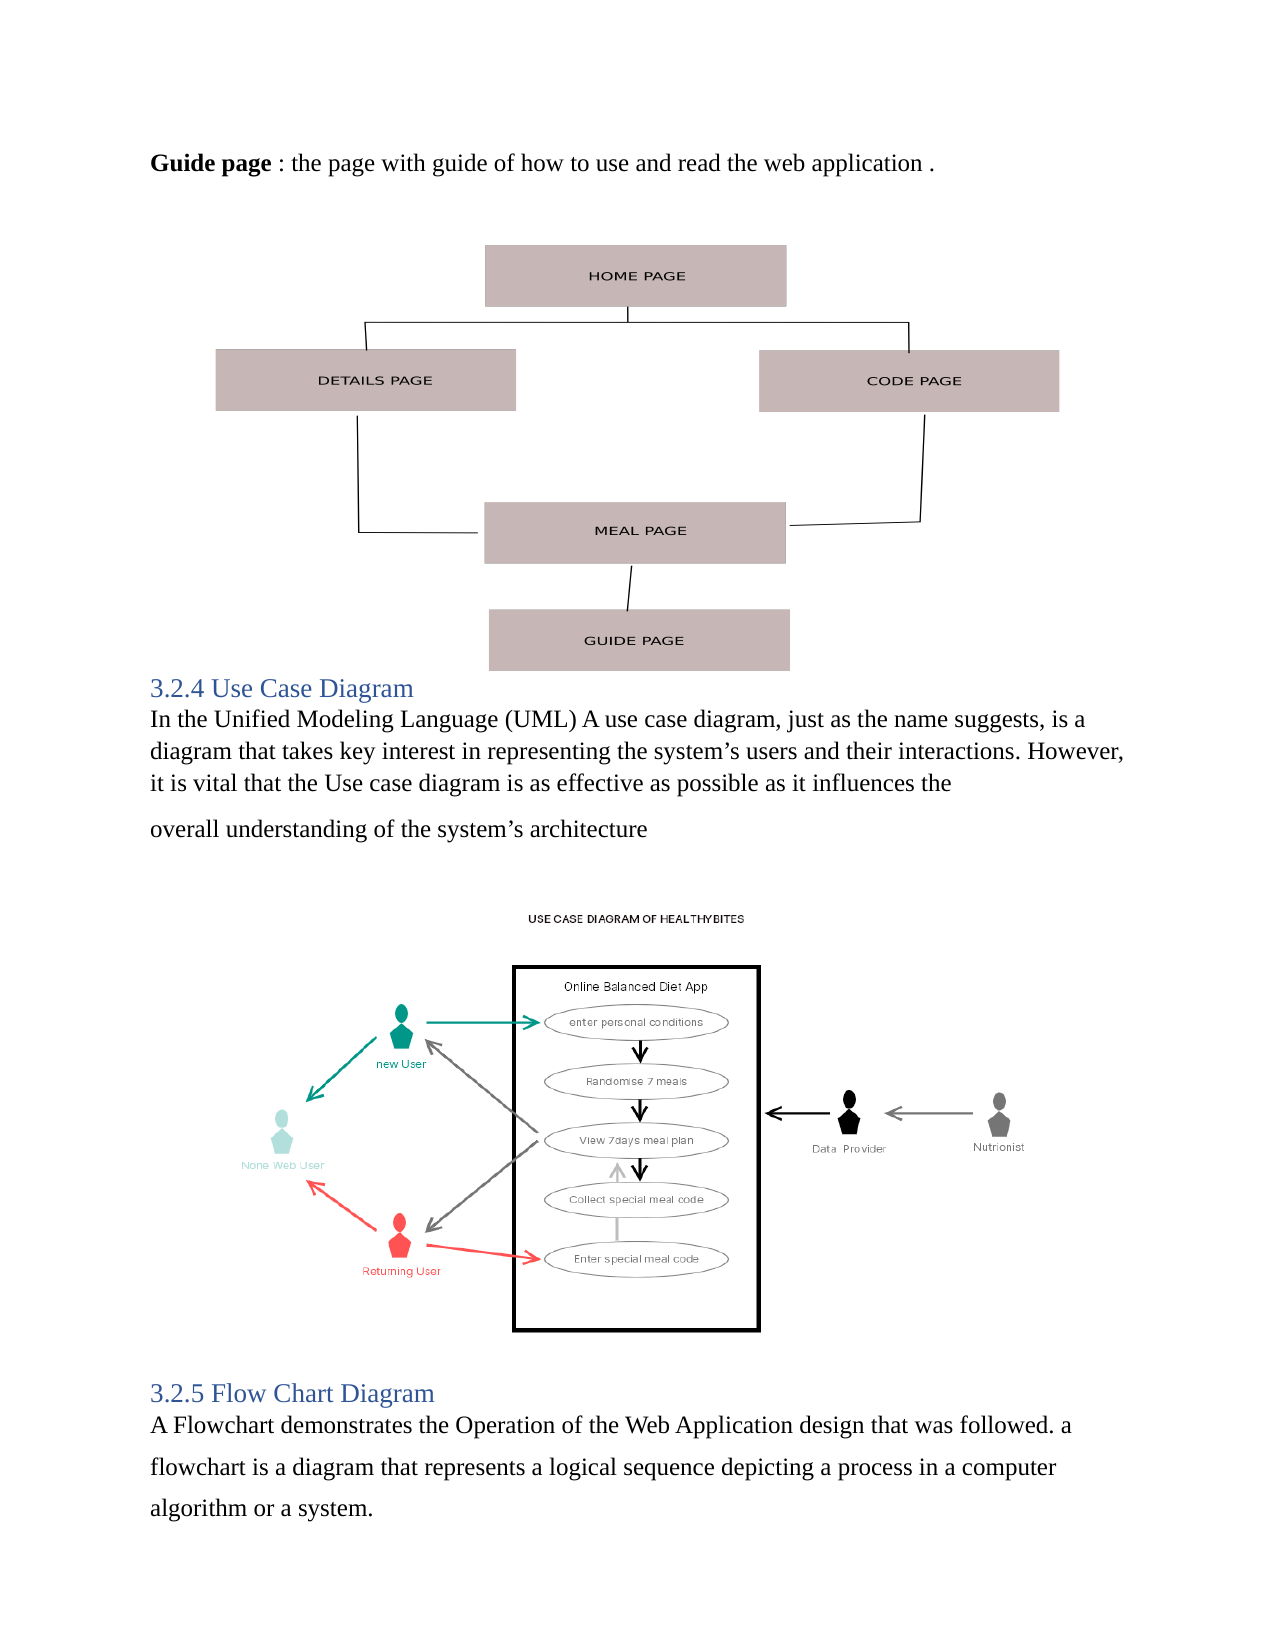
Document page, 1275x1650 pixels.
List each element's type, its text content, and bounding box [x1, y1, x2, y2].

subtitle 3.2.5 Flow Chart Diagram [150, 862, 1125, 1409]
picture [148, 849, 1124, 1377]
list Guide page : the page with guide of how to use and read the web application . [150, 149, 1125, 177]
list A Flowchart demonstrates the Operation of the Web Application design that was followed. a flowchart is a diagram that represents a logical sequence depicting a process in a computer algorithm or a system. [150, 1411, 1125, 1522]
subtitle 3.2.4 Use Case Diagram [150, 232, 1125, 703]
picture [215, 245, 1060, 671]
list overall understanding of the system’s architecture [150, 815, 1125, 843]
list In the Unified Modeling Language (UML) A use case diagram, just as the name suggests, is a diagram that takes key interest in representing the system’s users and their interactions. However, it is vital that the Use case diagram is as effective as possible as it influences the [150, 705, 1125, 797]
